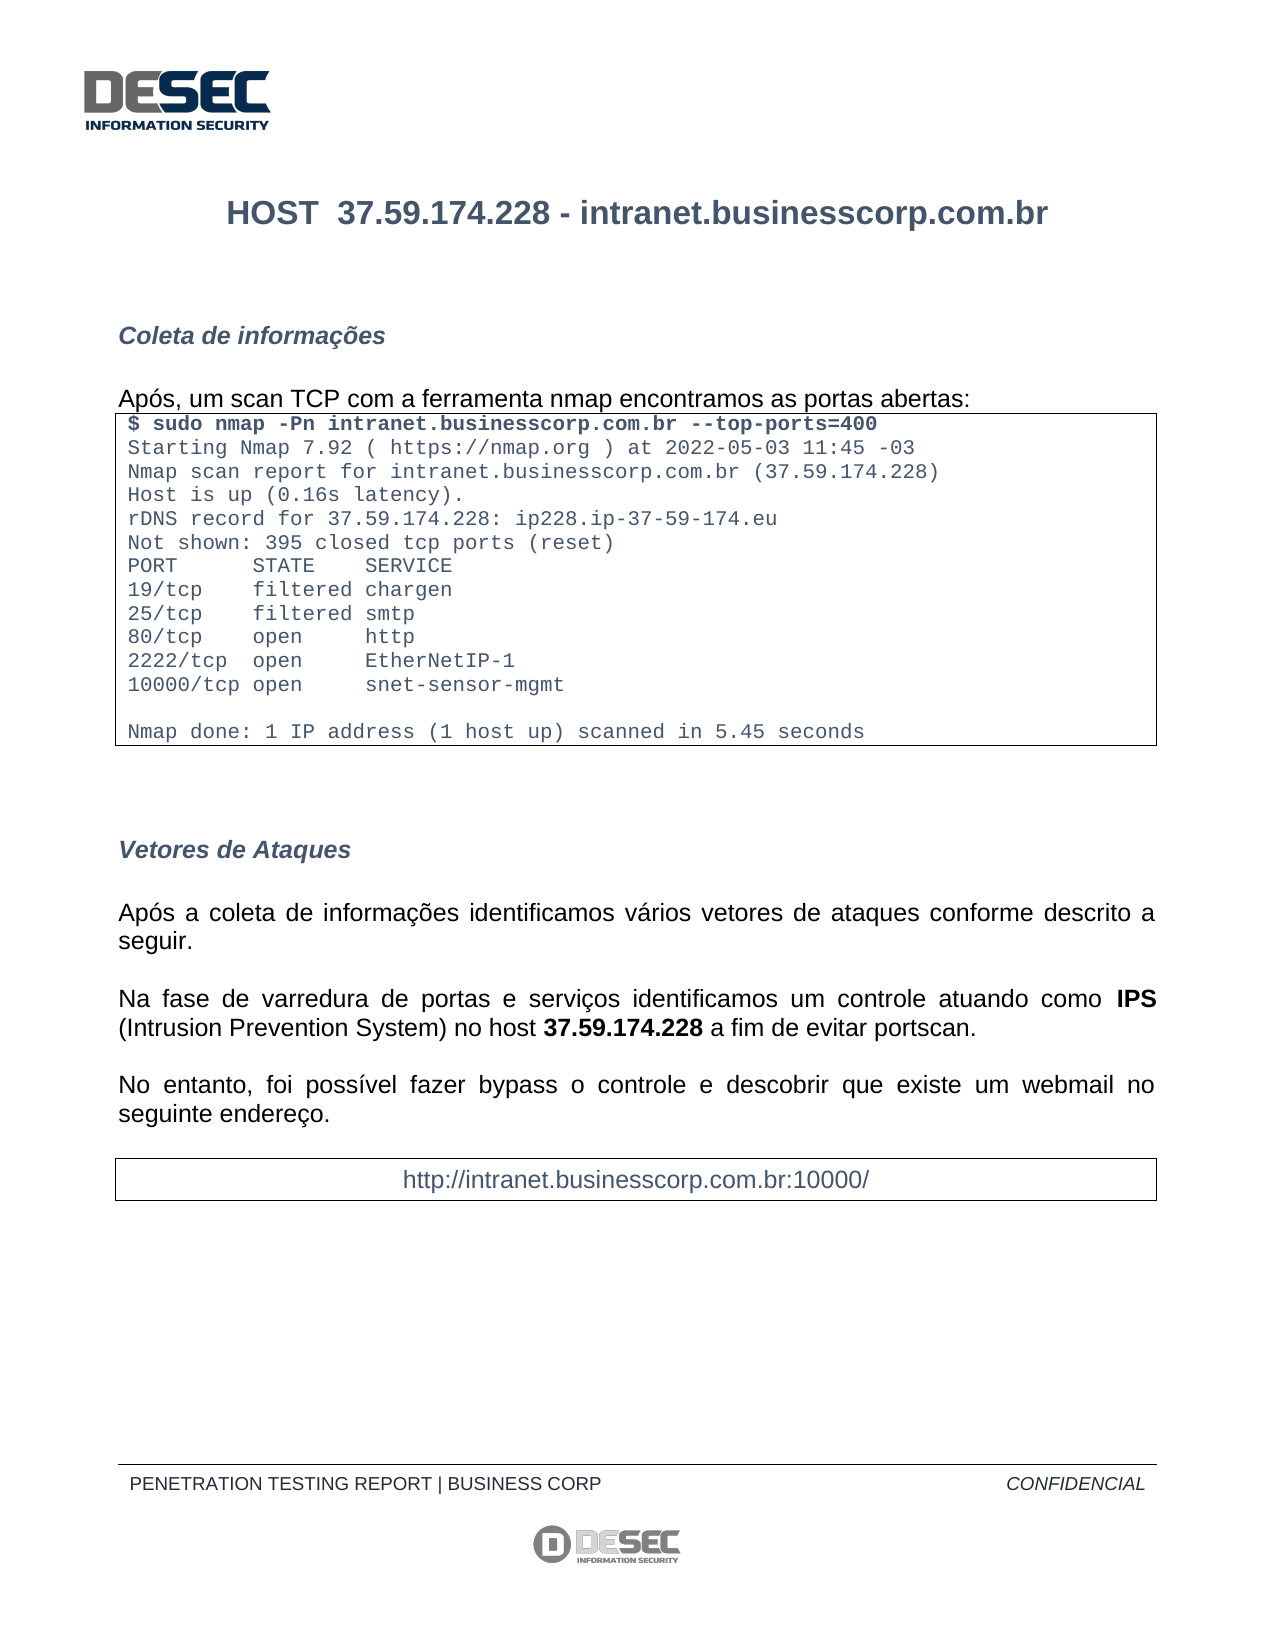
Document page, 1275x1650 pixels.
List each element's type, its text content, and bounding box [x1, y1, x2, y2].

text No entanto, foi possível fazer bypass o controle e descobrir que existe um webmail no seguinte endereço. [118, 1070, 1157, 1128]
picture [531, 1520, 684, 1568]
text Vetores de Ataques [118, 835, 1157, 864]
text HOST 37.59.174.228 - intranet.businesscorp.com.br [118, 193, 1157, 232]
text Após, um scan TCP com a ferramenta nmap encontramos as portas abertas: [118, 384, 1157, 412]
picture [84, 71, 271, 130]
table_header http://intranet.businesscorp.com.br:10000/ [116, 1159, 1156, 1200]
table_header $ sudo nmap -Pn intranet.businesscorp.com.br --top-ports=400 Starting Nmap 7.92 ( https://nmap.org ) at 2022-05-03 11:45 -03 Nmap scan report for intranet.businesscorp.com.br (37.59.174.228) Host is up (0.16s latency). rDNS record for 37.59.174.228: ip228.ip-37-59-174.eu Not shown: 395 closed tcp ports (reset) PORT STATE SERVICE 19/tcp filtered chargen 25/tcp filtered smtp 80/tcp open http 2222/tcp open EtherNetIP-1 10000/tcp open snet-sensor-mgmt Nmap done: 1 IP address (1 host up) scanned in 5.45 seconds [116, 414, 1156, 744]
text Na fase de varredura de portas e serviços identificamos um controle atuando como IPS (Intrusion Prevention System) no host 37.59.174.228 a fim de evitar portscan. [118, 984, 1157, 1041]
text Coleta de informações [118, 321, 1157, 350]
text Após a coleta de informações identificamos vários vetores de ataques conforme descrito a seguir. [118, 898, 1157, 955]
